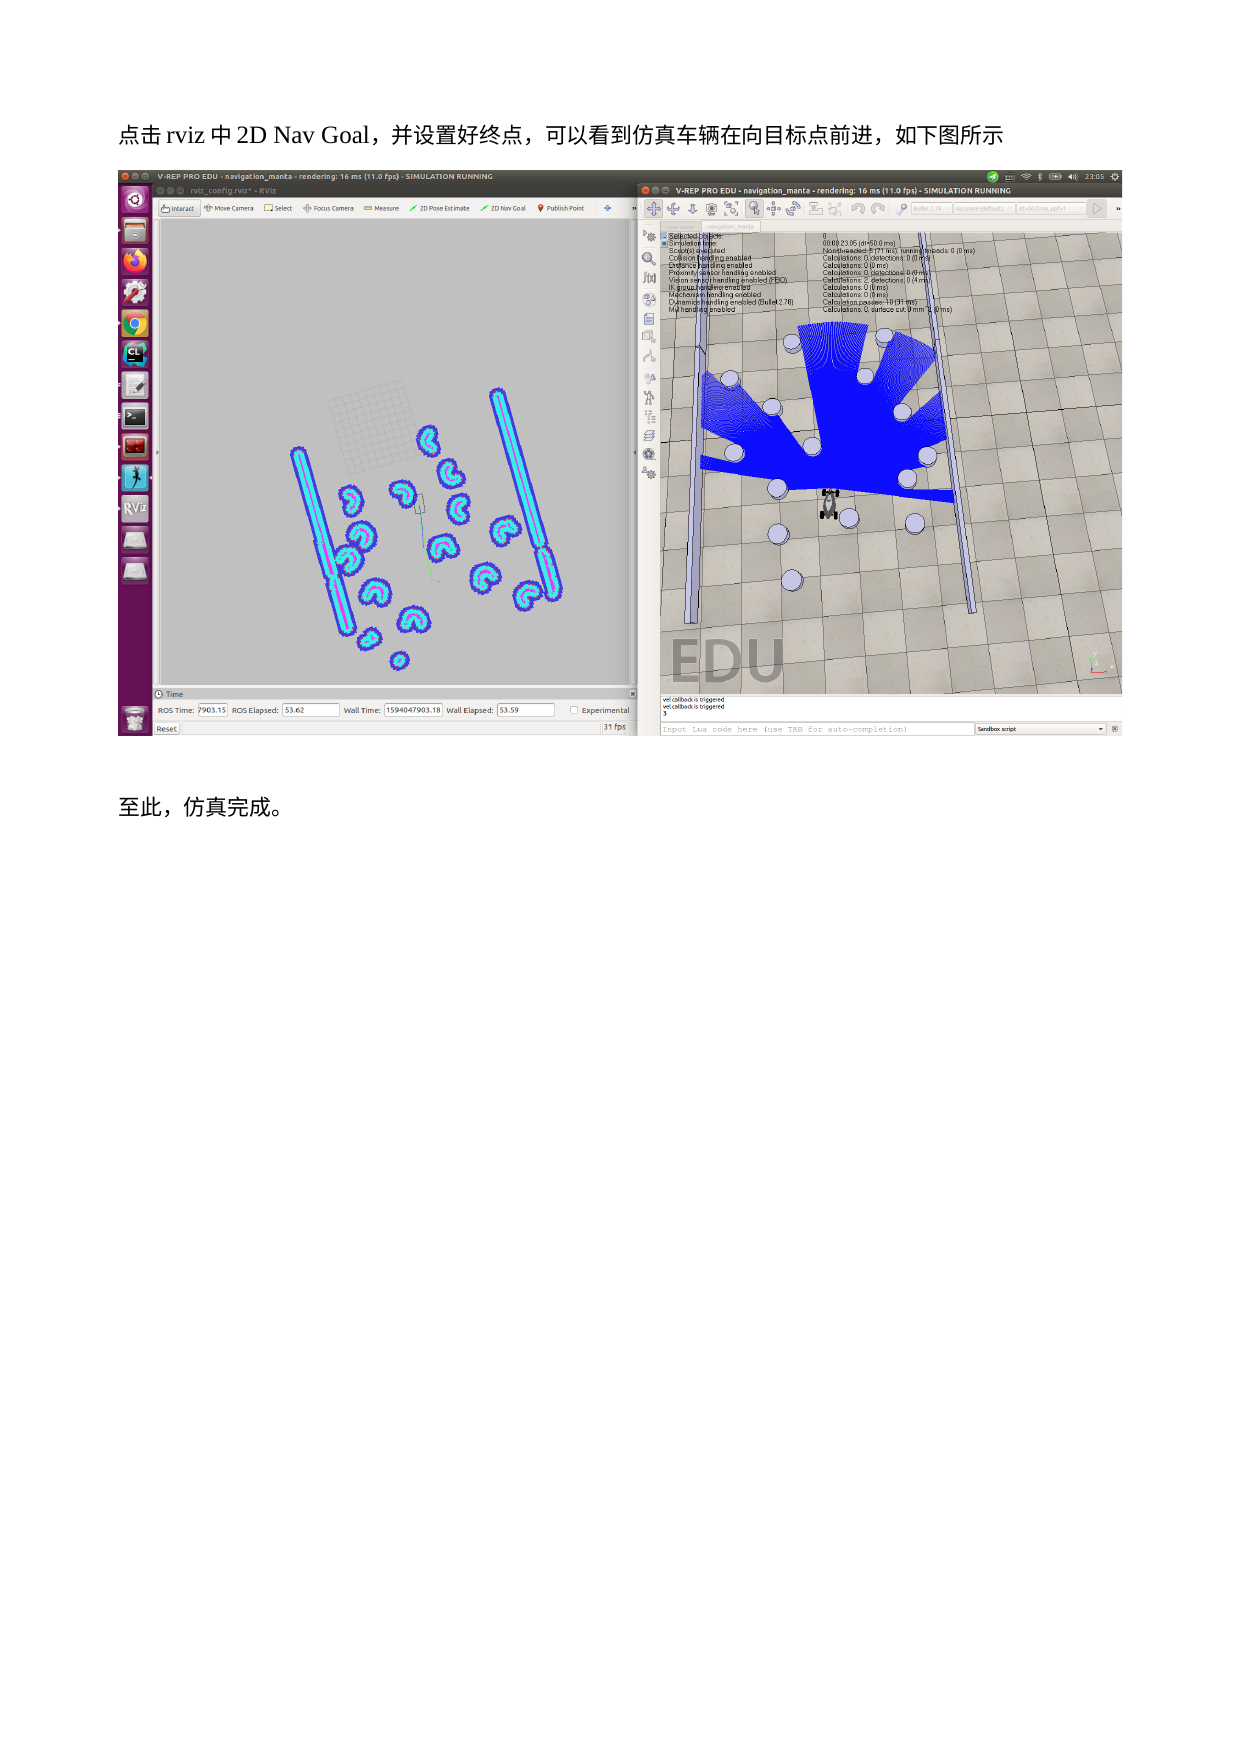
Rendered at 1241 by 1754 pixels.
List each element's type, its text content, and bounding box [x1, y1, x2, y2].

picture [118, 170, 1123, 736]
text 至此，仿真完成。 [118, 790, 1122, 822]
text 点击rviz中2D Nav Goal，并设置好终点，可以看到仿真车辆在向目标点前进，如下图所示 [118, 118, 1122, 150]
